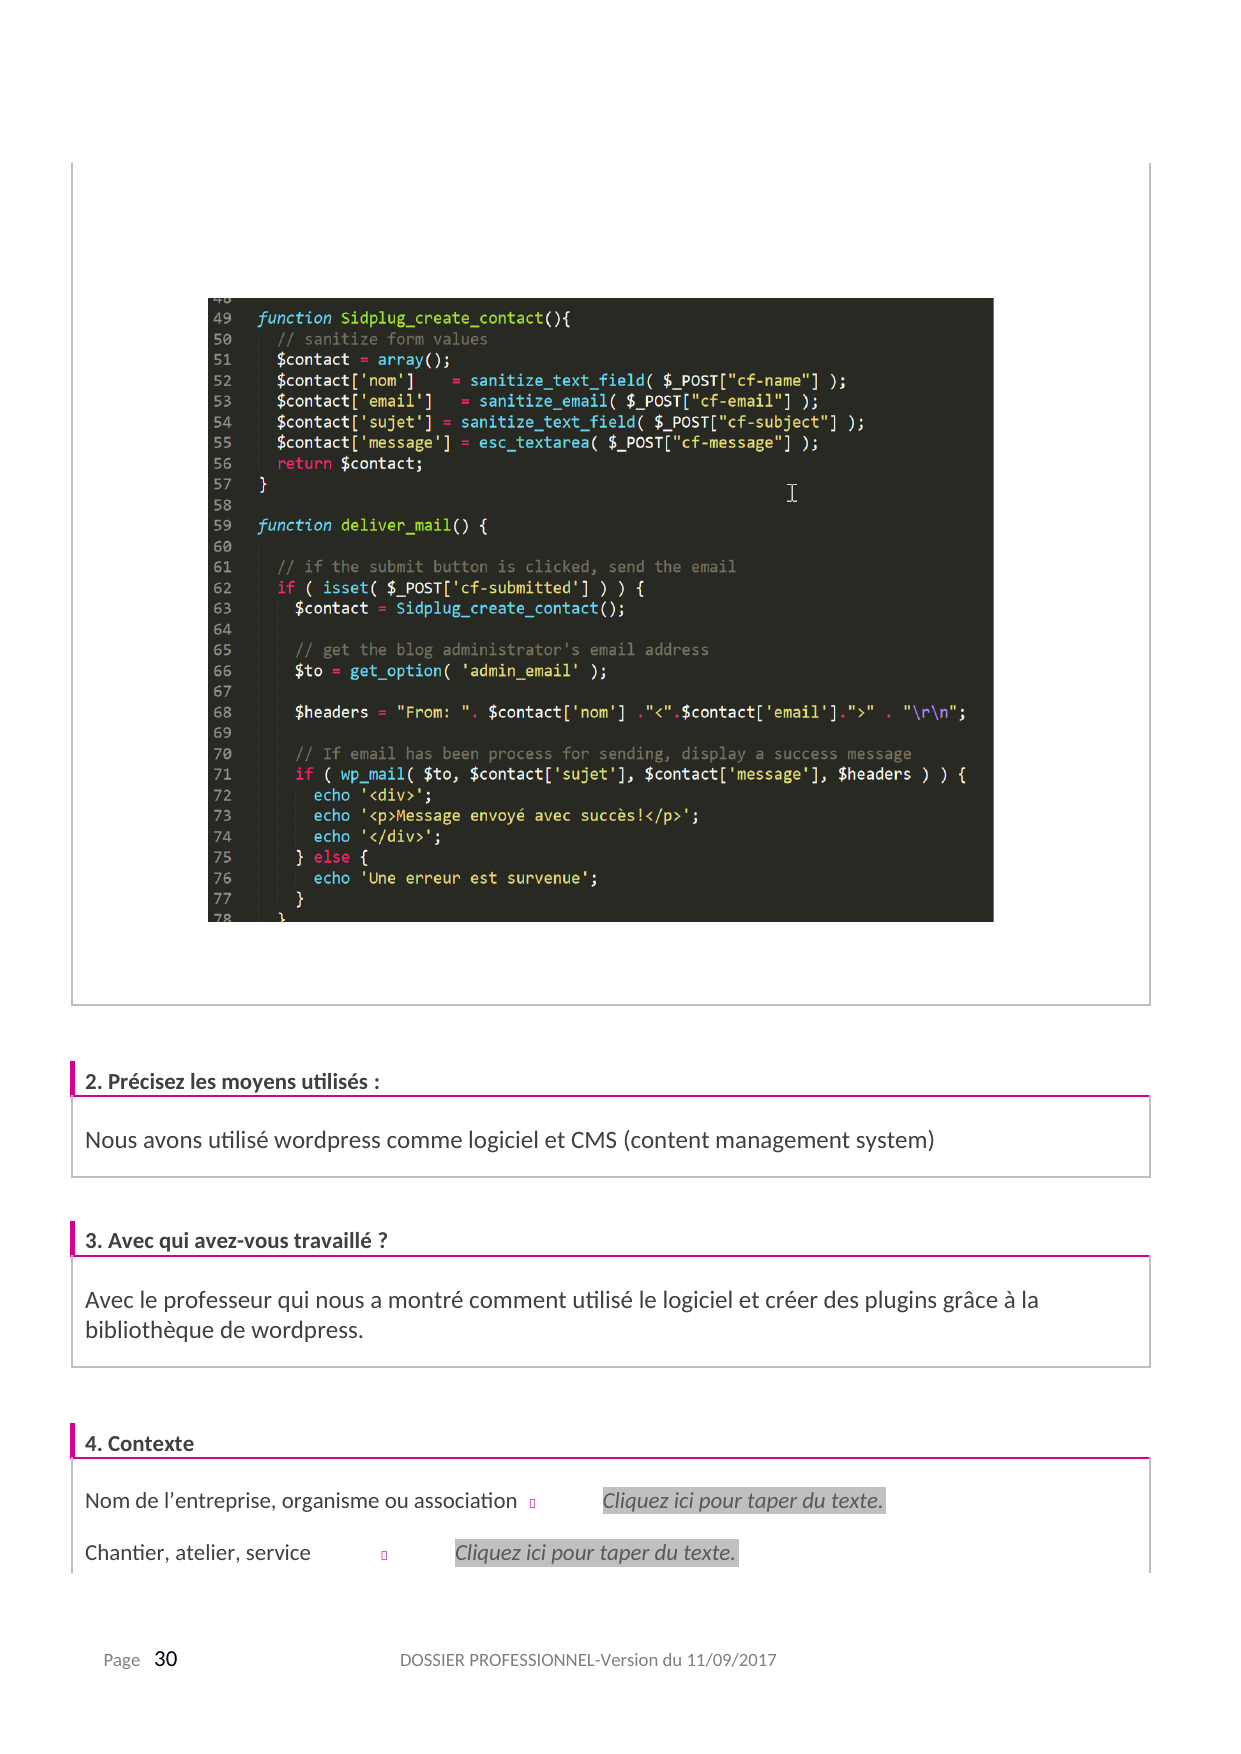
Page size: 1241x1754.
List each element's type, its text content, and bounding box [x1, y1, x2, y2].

table_cell Sur wordpress on devait créer un plugin fonctionnel et pour cela on a décidé de faire un plugin qui comportait l'envoi de mail, voici sa forme côté front-end qui a l'apparence d'un formulaire. Ici on crée un plugin avec les scripts en description et ensuite on écrit des fonctions qui permettent de l'activer ou non Ici on écrit une fonction où l'on va écrire du code HTML pour la forme du formulaire contact Cette fonction sert à assainir le champ de texte par rapport aux données que l'utilisateur va entrer et la fonction deliver_mail va servir à l'envoi de mail après l'insertion des données. [73, 299, 1149, 982]
table_cell [73, 983, 1149, 1004]
table_cell [72, 1178, 1150, 1199]
table_cell Cliquez ici pour taper du texte. [576, 1481, 1149, 1520]
table_cell [73, 1257, 1149, 1278]
table_cell [73, 1155, 1149, 1176]
table_cell [1091, 1006, 1150, 1040]
table_cell Avec le professeur qui nous a montré comment utilisé le logiciel et créer des plugins grâce à la bibliothèque de wordpress. [73, 1278, 1149, 1345]
table_cell Nom de l’entreprise, organisme ou association  [73, 1481, 576, 1520]
table_cell [72, 1199, 1150, 1221]
table_cell 3. Avec qui avez-vous travaillé ? [75, 1221, 1150, 1254]
table_cell Nous avons utilisé wordpress comme logiciel et CMS (content management system) [73, 1118, 1149, 1155]
table_cell Sur wordpress on devait créer un plugin fonctionnel et pour cela on a décidé de faire un plugin qui comportait l'envoi de mail, voici sa forme côté front-end qui a l'apparence d'un formulaire. Ici on crée un plugin avec les scripts en description et ensuite on écrit des fonctions qui permettent de l'activer ou non Ici on écrit une fonction où l'on va écrire du code HTML pour la forme du formulaire contact Cette fonction sert à assainir le champ de texte par rapport aux données que l'utilisateur va entrer et la fonction deliver_mail va servir à l'envoi de mail après l'insertion des données. [73, 163, 1149, 298]
picture [208, 298, 994, 922]
table_cell Cliquez ici pour taper du texte. [442, 1520, 1149, 1573]
table_cell [576, 1459, 1149, 1481]
table_cell [73, 1459, 576, 1481]
table_cell Chantier, atelier, service  [73, 1520, 442, 1573]
table_cell [72, 1402, 1150, 1423]
table_cell 4. Contexte [75, 1423, 1150, 1457]
table_cell [1091, 1368, 1150, 1402]
table_cell 2. Précisez les moyens utilisés : [75, 1061, 1150, 1095]
table_cell [72, 1006, 1091, 1040]
table_cell [72, 1368, 1091, 1402]
table_cell [73, 1345, 1149, 1366]
table_cell [73, 1097, 1149, 1118]
table_cell [72, 1040, 1150, 1061]
